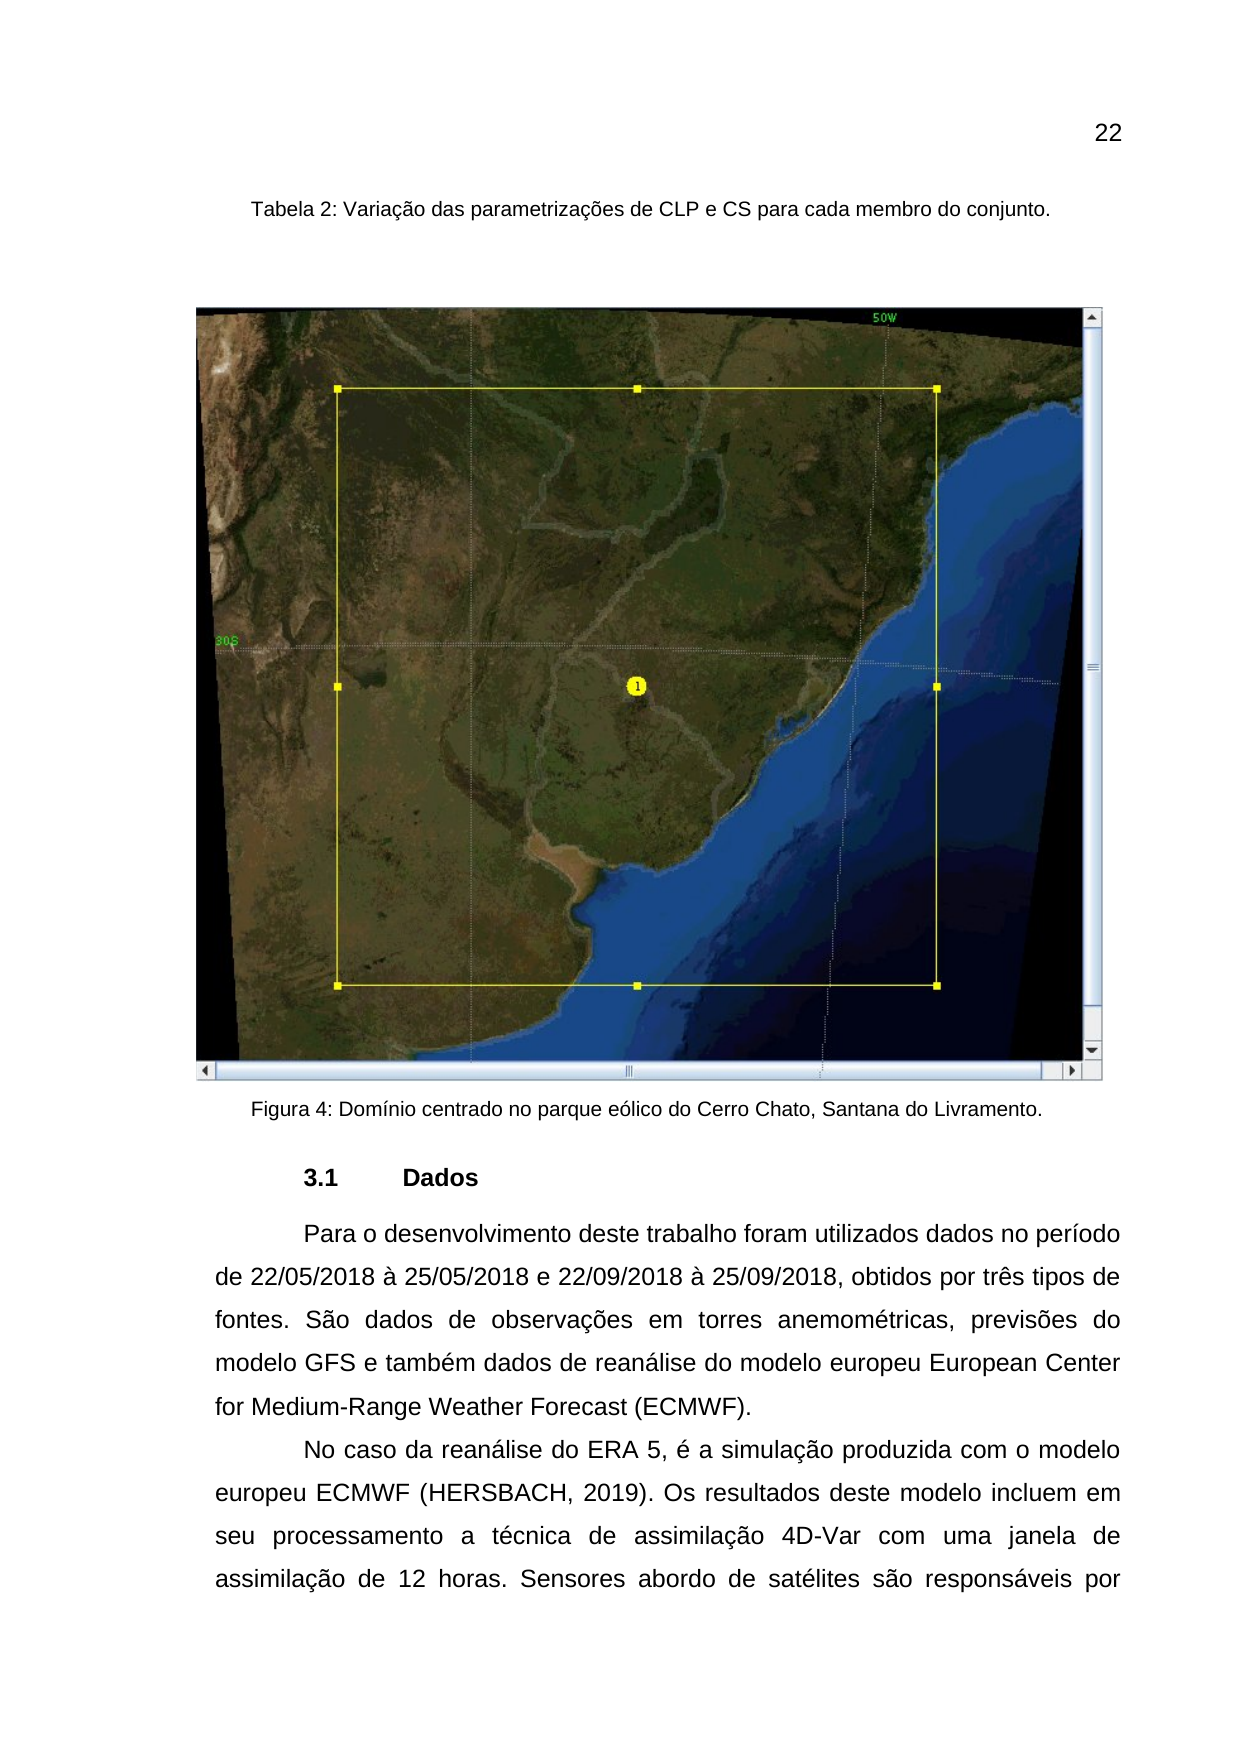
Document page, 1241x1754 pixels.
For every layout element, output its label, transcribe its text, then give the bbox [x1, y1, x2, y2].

text No caso da reanálise do ERA 5, é a simulação produzida com o modelo europeu ECMWF (HERSBACH, 2019). Os resultados deste modelo incluem em seu processamento a técnica de assimilação 4D-Var com uma janela de assimilação de 12 horas. Sensores abordo de satélites são responsáveis por [215, 1435, 1122, 1593]
text Para o desenvolvimento deste trabalho foram utilizados dados no período de 22/05/2018 à 25/05/2018 e 22/09/2018 à 25/09/2018, obtidos por três tipos de fontes. São dados de observações em torres anemométricas, previsões do modelo GFS e também dados de reanálise do modelo europeu European Center for Medium-Range Weather Forecast (ECMWF). [215, 1219, 1122, 1420]
text Figura 4: Domínio centrado no parque eólico do Cerro Chato, Santana do Livramento. [177, 307, 1122, 1120]
picture [196, 307, 1104, 1082]
subtitle Dados [215, 1163, 1122, 1192]
text Tabela 2: Variação das parametrizações de CLP e CS para cada membro do conjunto. [177, 177, 1122, 221]
